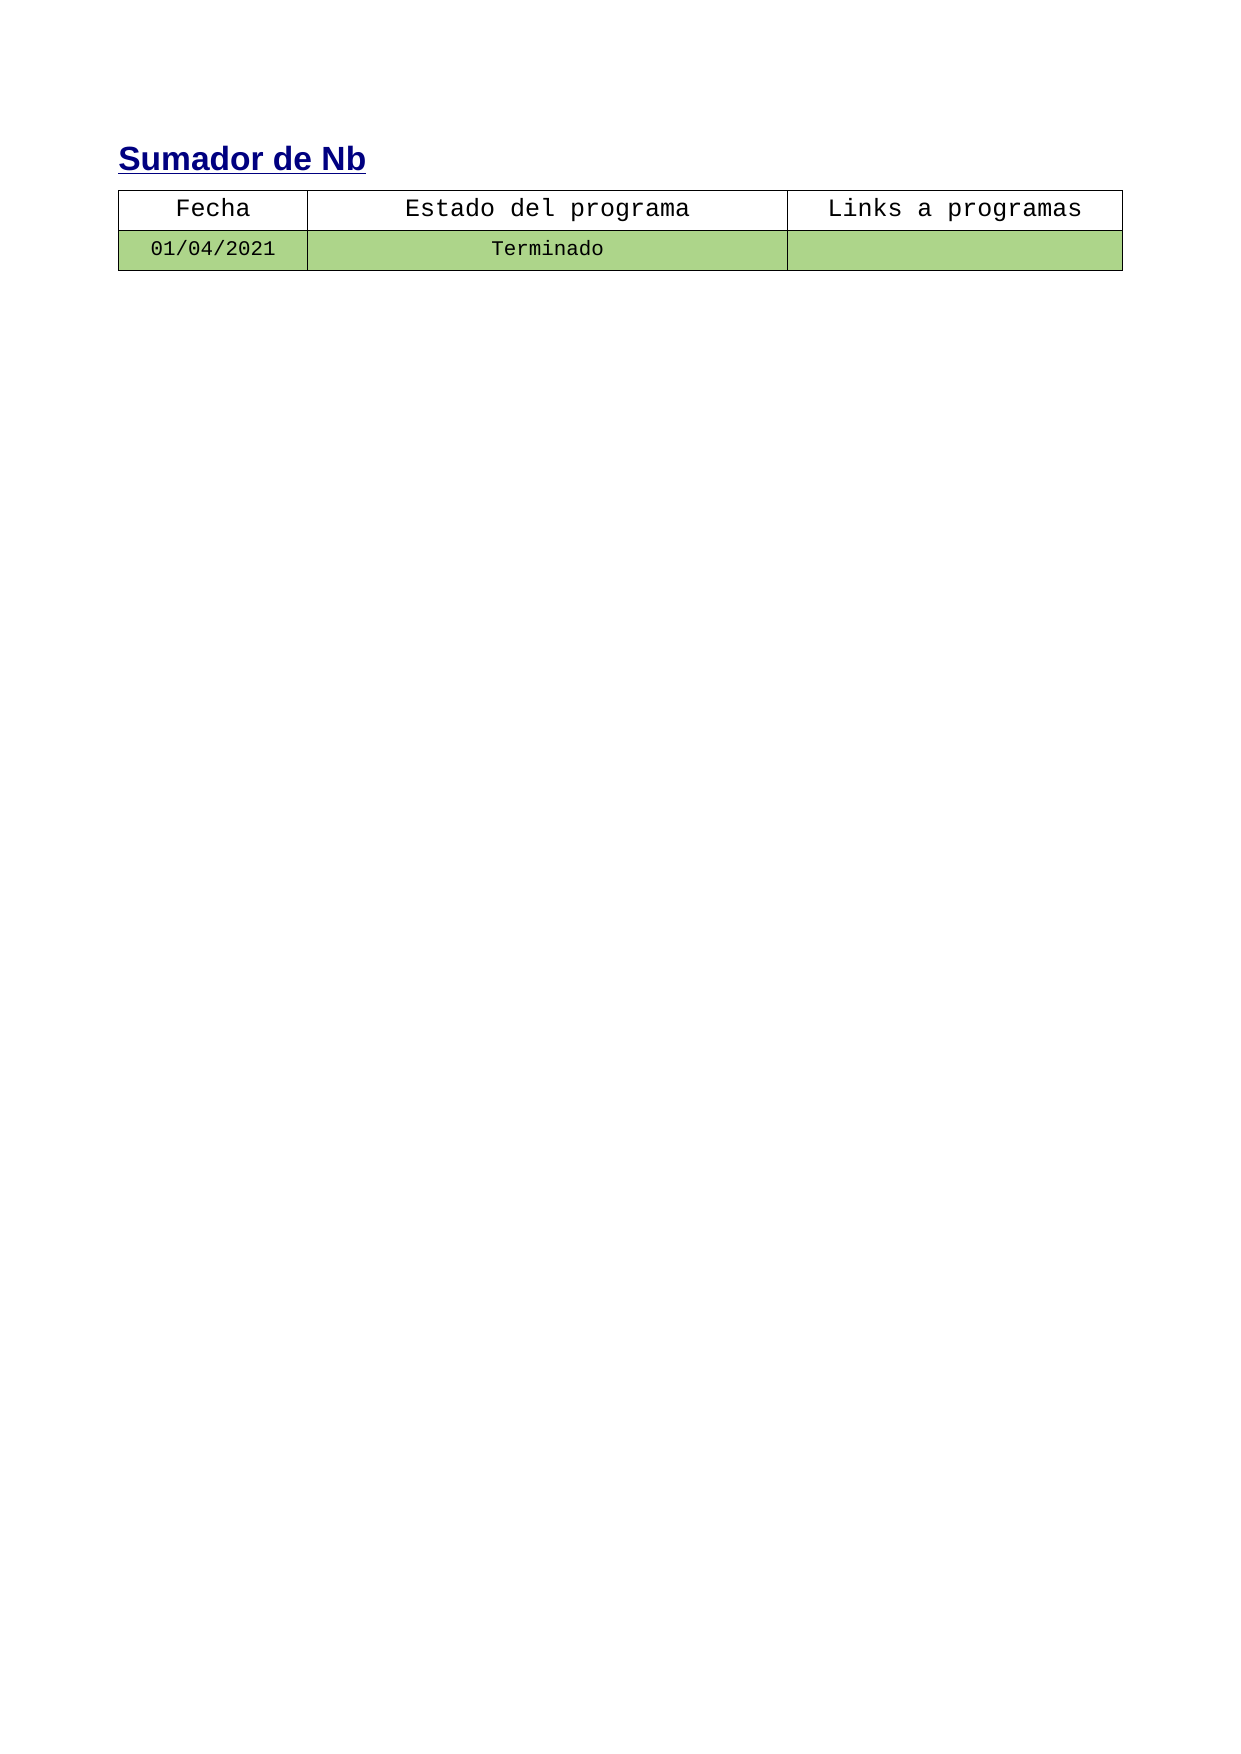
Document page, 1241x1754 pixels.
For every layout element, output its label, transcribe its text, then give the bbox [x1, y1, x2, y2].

subtitle Sumador de Nb [118, 139, 1122, 178]
table_header Fecha [119, 191, 307, 230]
table_header Links a programas [788, 191, 1122, 230]
table_cell Terminado [308, 231, 787, 270]
table_cell 01/04/2021 [119, 231, 307, 270]
table_cell [788, 231, 1122, 270]
table_header Estado del programa [308, 191, 787, 230]
